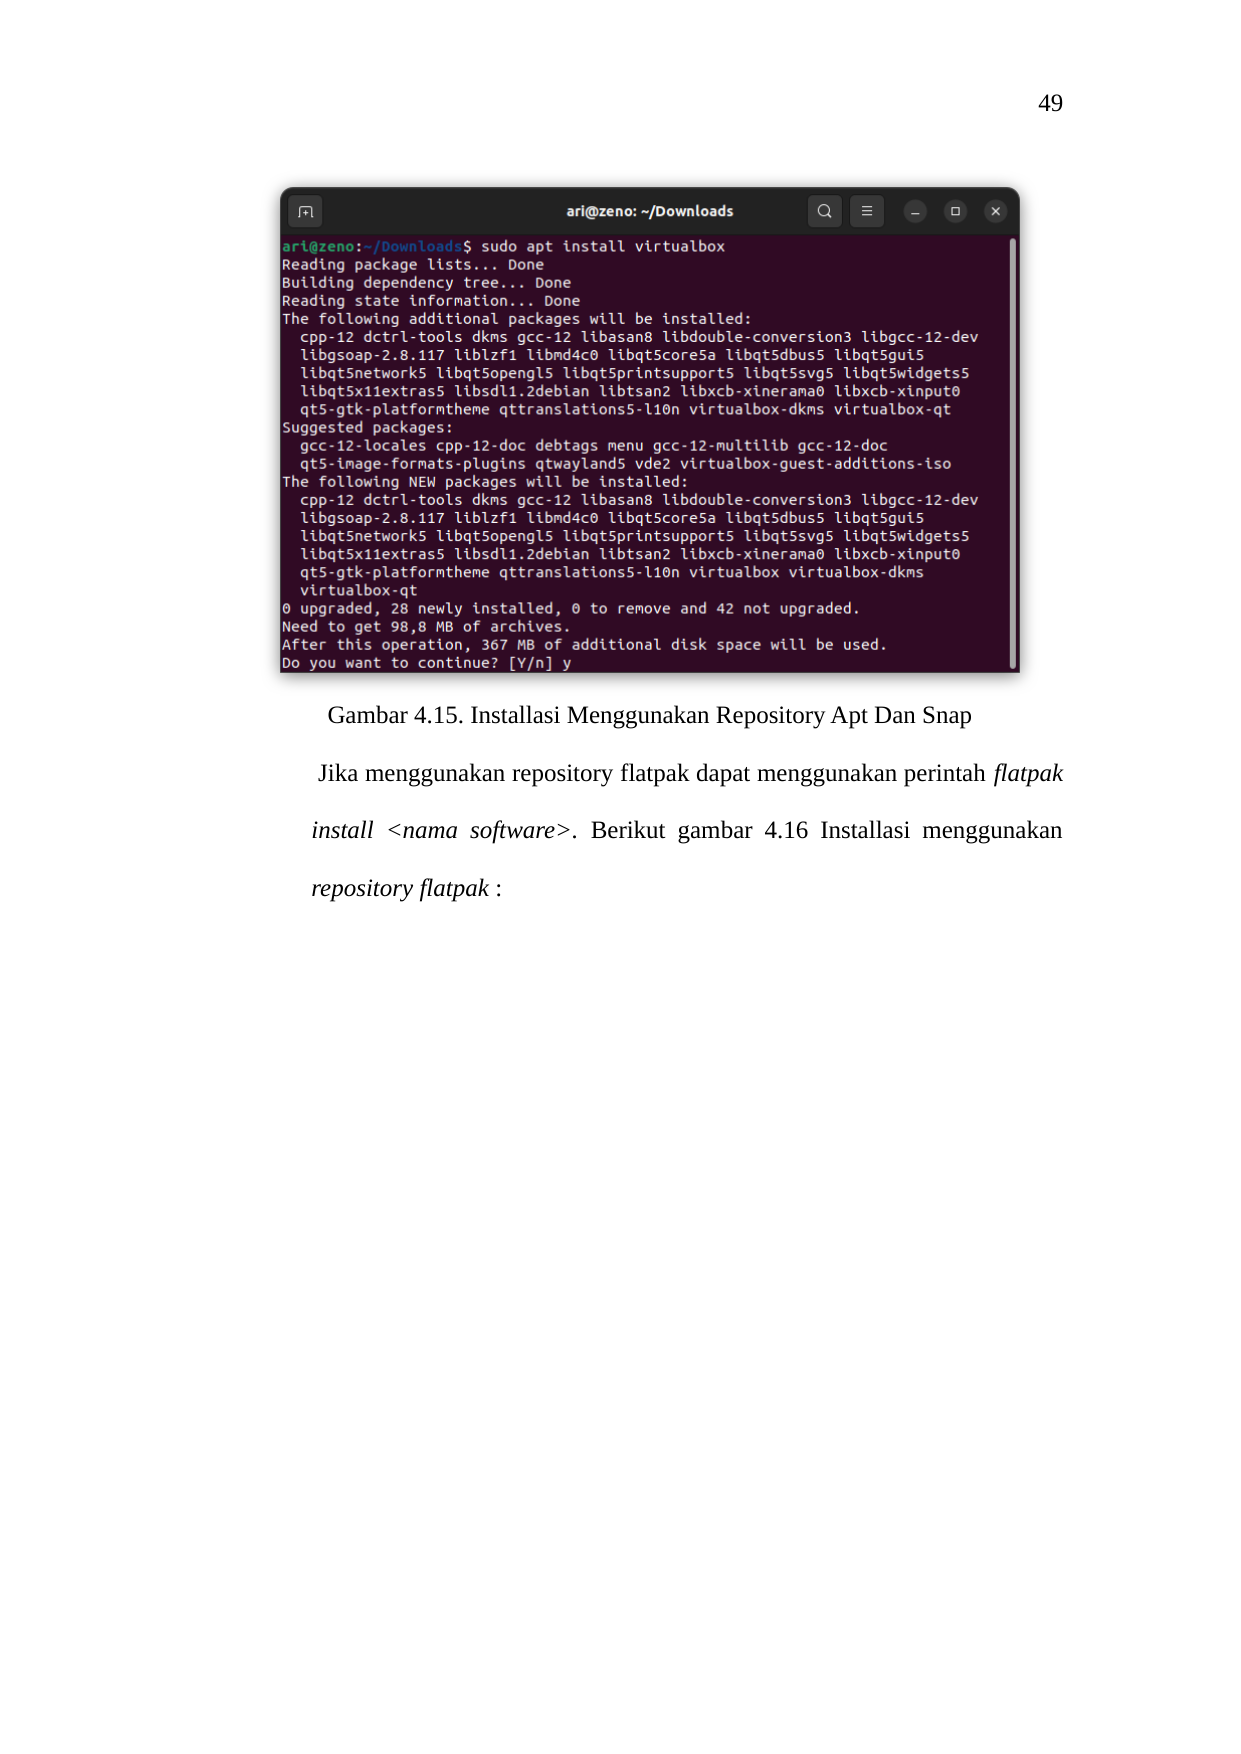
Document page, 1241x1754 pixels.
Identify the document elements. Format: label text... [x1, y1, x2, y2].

list Gambar 4.15. Installasi menggunakan repository apt dan snap [255, 701, 1044, 729]
picture [255, 165, 1045, 701]
list Jika menggunakan repository flatpak dapat menggunakan perintah flatpak install <nama software>. Berikut gambar 4.16 Installasi menggunakan repository flatpak : [274, 165, 1063, 902]
